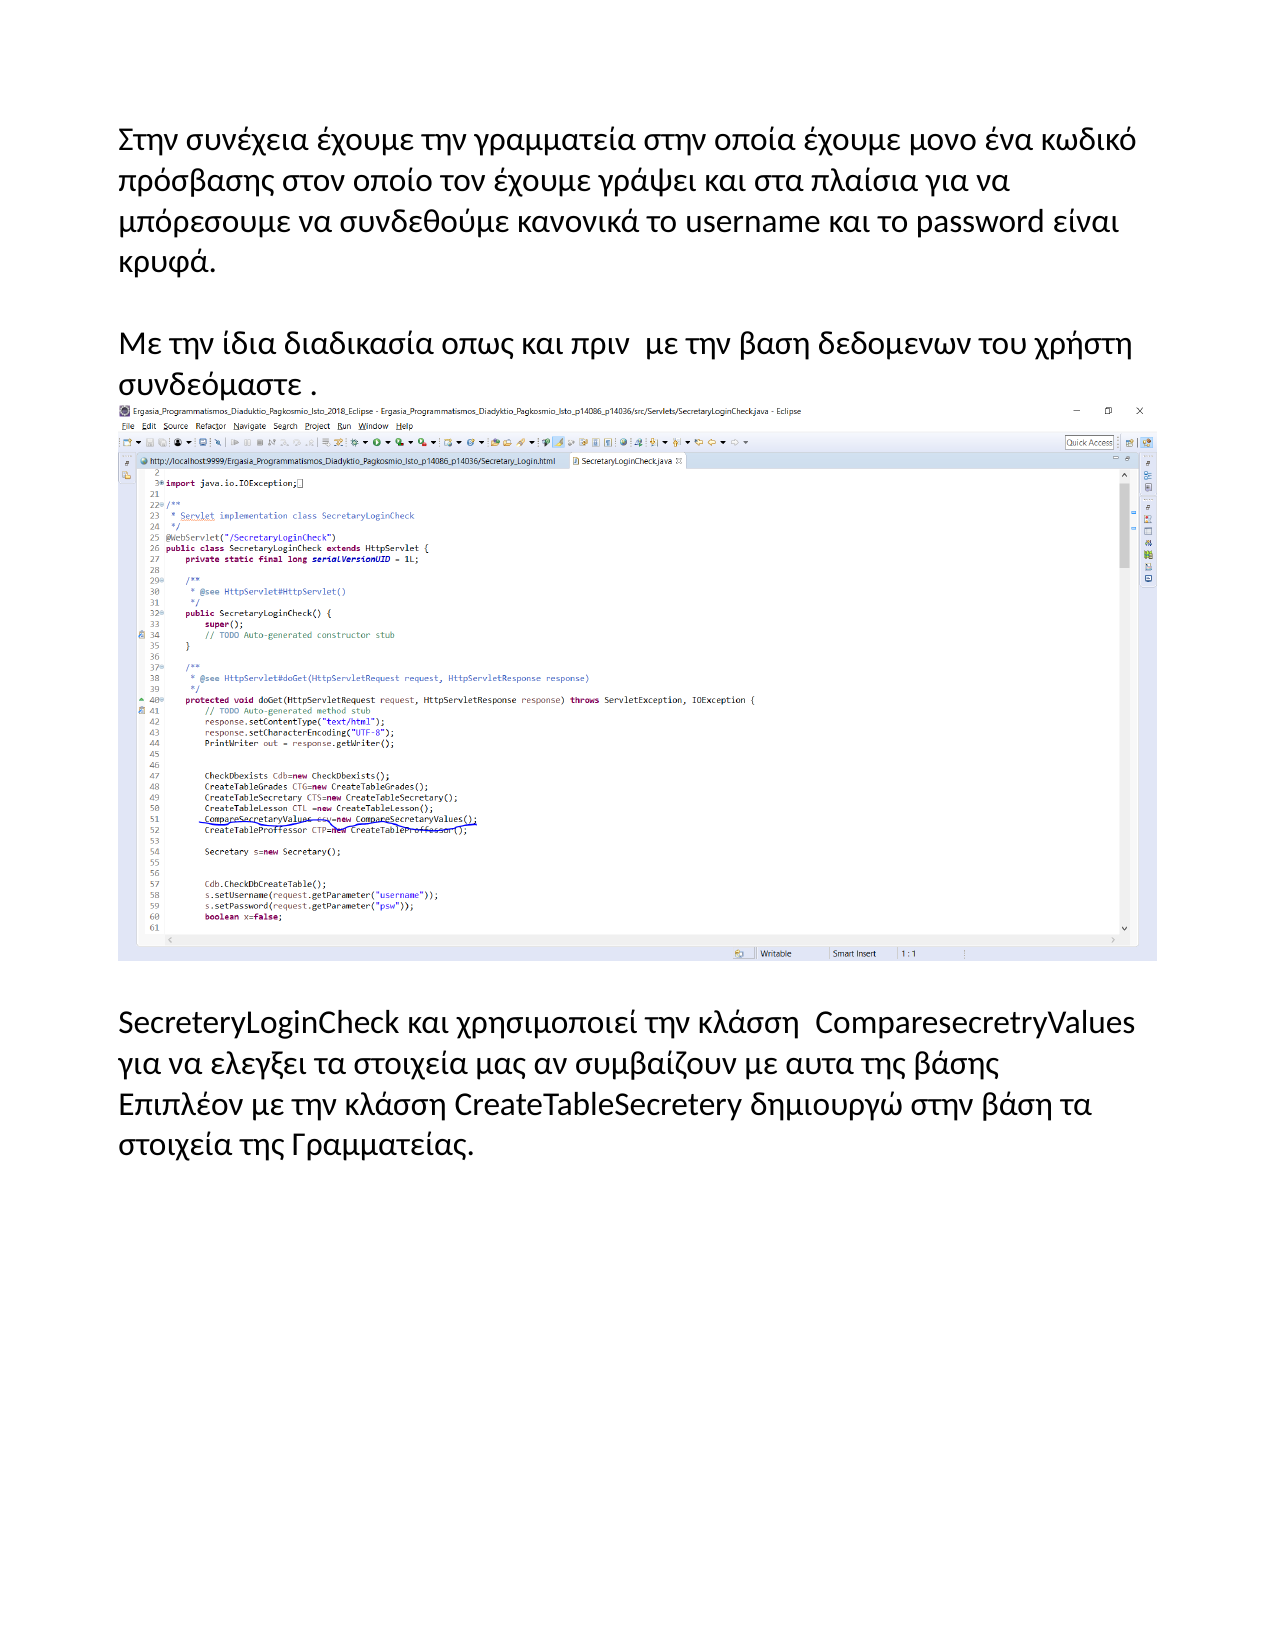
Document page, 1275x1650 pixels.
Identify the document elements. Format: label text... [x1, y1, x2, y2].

text Στην συνέχεια έχουμε την γραμματεία στην οποία έχουμε μονο ένα κωδικό πρόσβασης στον οποίο τον έχουμε γράψει και στα πλαίσια για να μπόρεσουμε να συνδεθούμε κανονικά το username και το password είναι κρυφά. [118, 118, 1157, 281]
text SecreteryLoginCheck και χρησιμοποιεί την κλάσση ComparesecretryValues [118, 1001, 1157, 1042]
text Με την ίδια διαδικασία οπως και πριν με την βαση δεδομενων του χρήστη συνδεόμαστε . [118, 322, 1157, 403]
picture [118, 403, 1157, 961]
text Επιπλέον με την κλάσση CreateTableSecretery δημιουργώ στην βάση τα στοιχεία της Γραμματείας. [118, 1083, 1157, 1164]
text για να ελεγξει τα στοιχεία μας αν συμβαίζουν με αυτα της βάσης [118, 1042, 1157, 1083]
